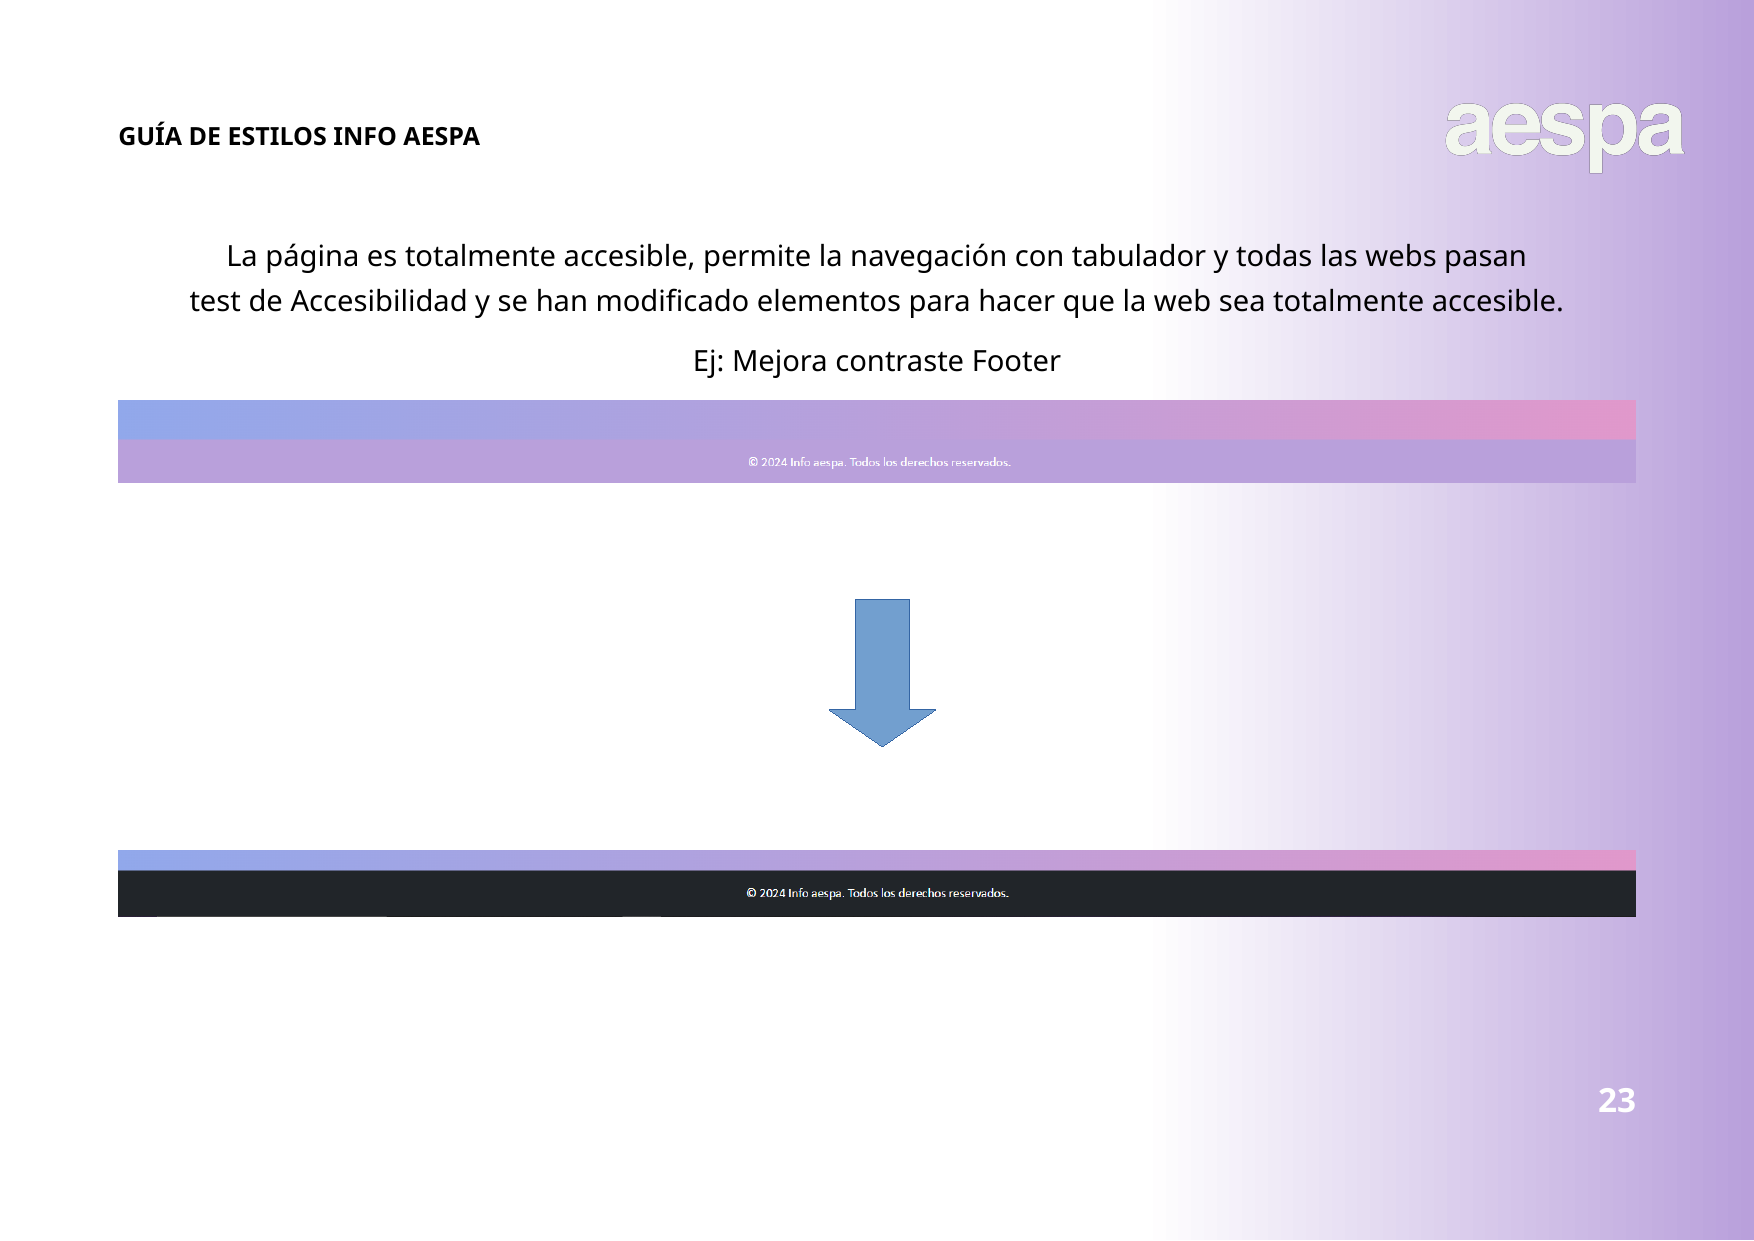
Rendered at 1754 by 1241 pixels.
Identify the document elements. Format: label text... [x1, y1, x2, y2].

text La página es totalmente accesible, permite la navegación con tabulador y todas las webs pasan test de Accesibilidad y se han modificado elementos para hacer que la web sea totalmente accesible. [118, 235, 1636, 320]
picture [1428, 88, 1703, 187]
text Ej: Mejora contraste Footer [118, 341, 1636, 380]
picture [118, 850, 1636, 917]
picture [118, 400, 1636, 483]
